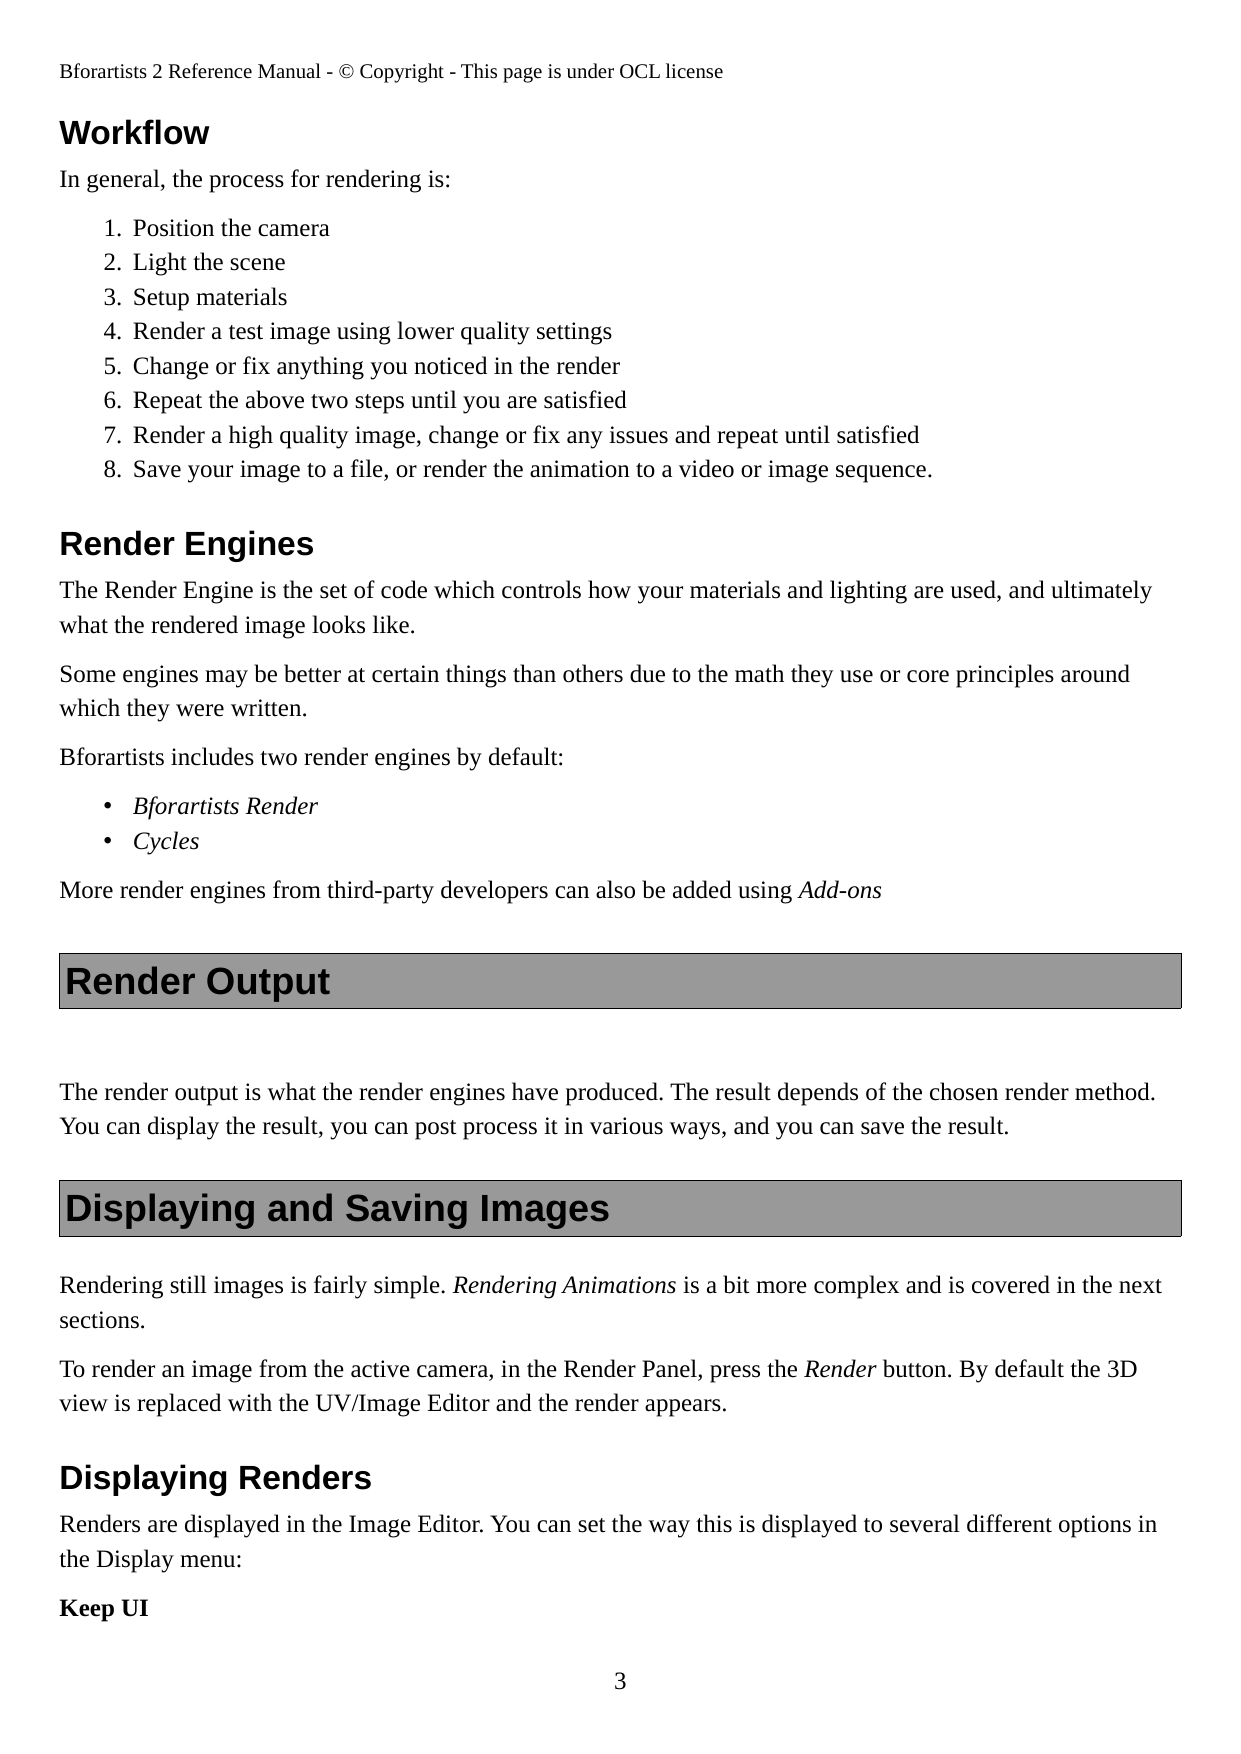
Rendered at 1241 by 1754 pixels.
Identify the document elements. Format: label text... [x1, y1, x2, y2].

subtitle Render Engines [59, 524, 1181, 563]
table_header Render Output [60, 954, 1181, 1008]
text More render engines from third-party developers can also be added using Add-ons [59, 875, 1181, 904]
list Save your image to a file, or render the animation to a video or image sequence. [103, 454, 1181, 483]
list Render a high quality image, change or fix any issues and repeat until satisfied [103, 420, 1181, 448]
list Setup materials [103, 282, 1181, 311]
list Cycles [103, 826, 1181, 854]
text Some engines may be better at certain things than others due to the math they use or core principles around which they were written. [59, 659, 1181, 722]
text The render output is what the render engines have produced. The result depends of the chosen render method. You can display the result, you can post process it in various ways, and you can save the result. [59, 1077, 1181, 1140]
subtitle Workflow [59, 113, 1181, 151]
list Light the scene [103, 247, 1181, 276]
text The Render Engine is the set of code which controls how your materials and lighting are used, and ultimately what the rendered image looks like. [59, 575, 1181, 638]
text Bforartists includes two render engines by default: [59, 742, 1181, 771]
text In general, the process for rendering is: [59, 164, 1181, 192]
text Rendering still images is fairly simple. Rendering Animations is a bit more complex and is covered in the next sections. [59, 1270, 1181, 1333]
table_header Displaying and Saving Images [60, 1181, 1181, 1236]
text To render an image from the active camera, in the Render Panel, press the Render button. By default the 3D view is replaced with the UV/Image Editor and the render appears. [59, 1354, 1181, 1417]
text Renders are displayed in the Image Editor. You can set the way this is displayed to several different options in the Display menu: [59, 1509, 1181, 1572]
list Render a test image using lower quality settings [103, 316, 1181, 345]
subtitle Keep UI [59, 1593, 1181, 1622]
subtitle Displaying Renders [59, 1458, 1181, 1497]
list Change or fix anything you noticed in the render [103, 351, 1181, 379]
list Repeat the above two steps until you are satisfied [103, 385, 1181, 414]
list Bforartists Render [103, 791, 1181, 820]
list Position the camera [103, 213, 1181, 242]
